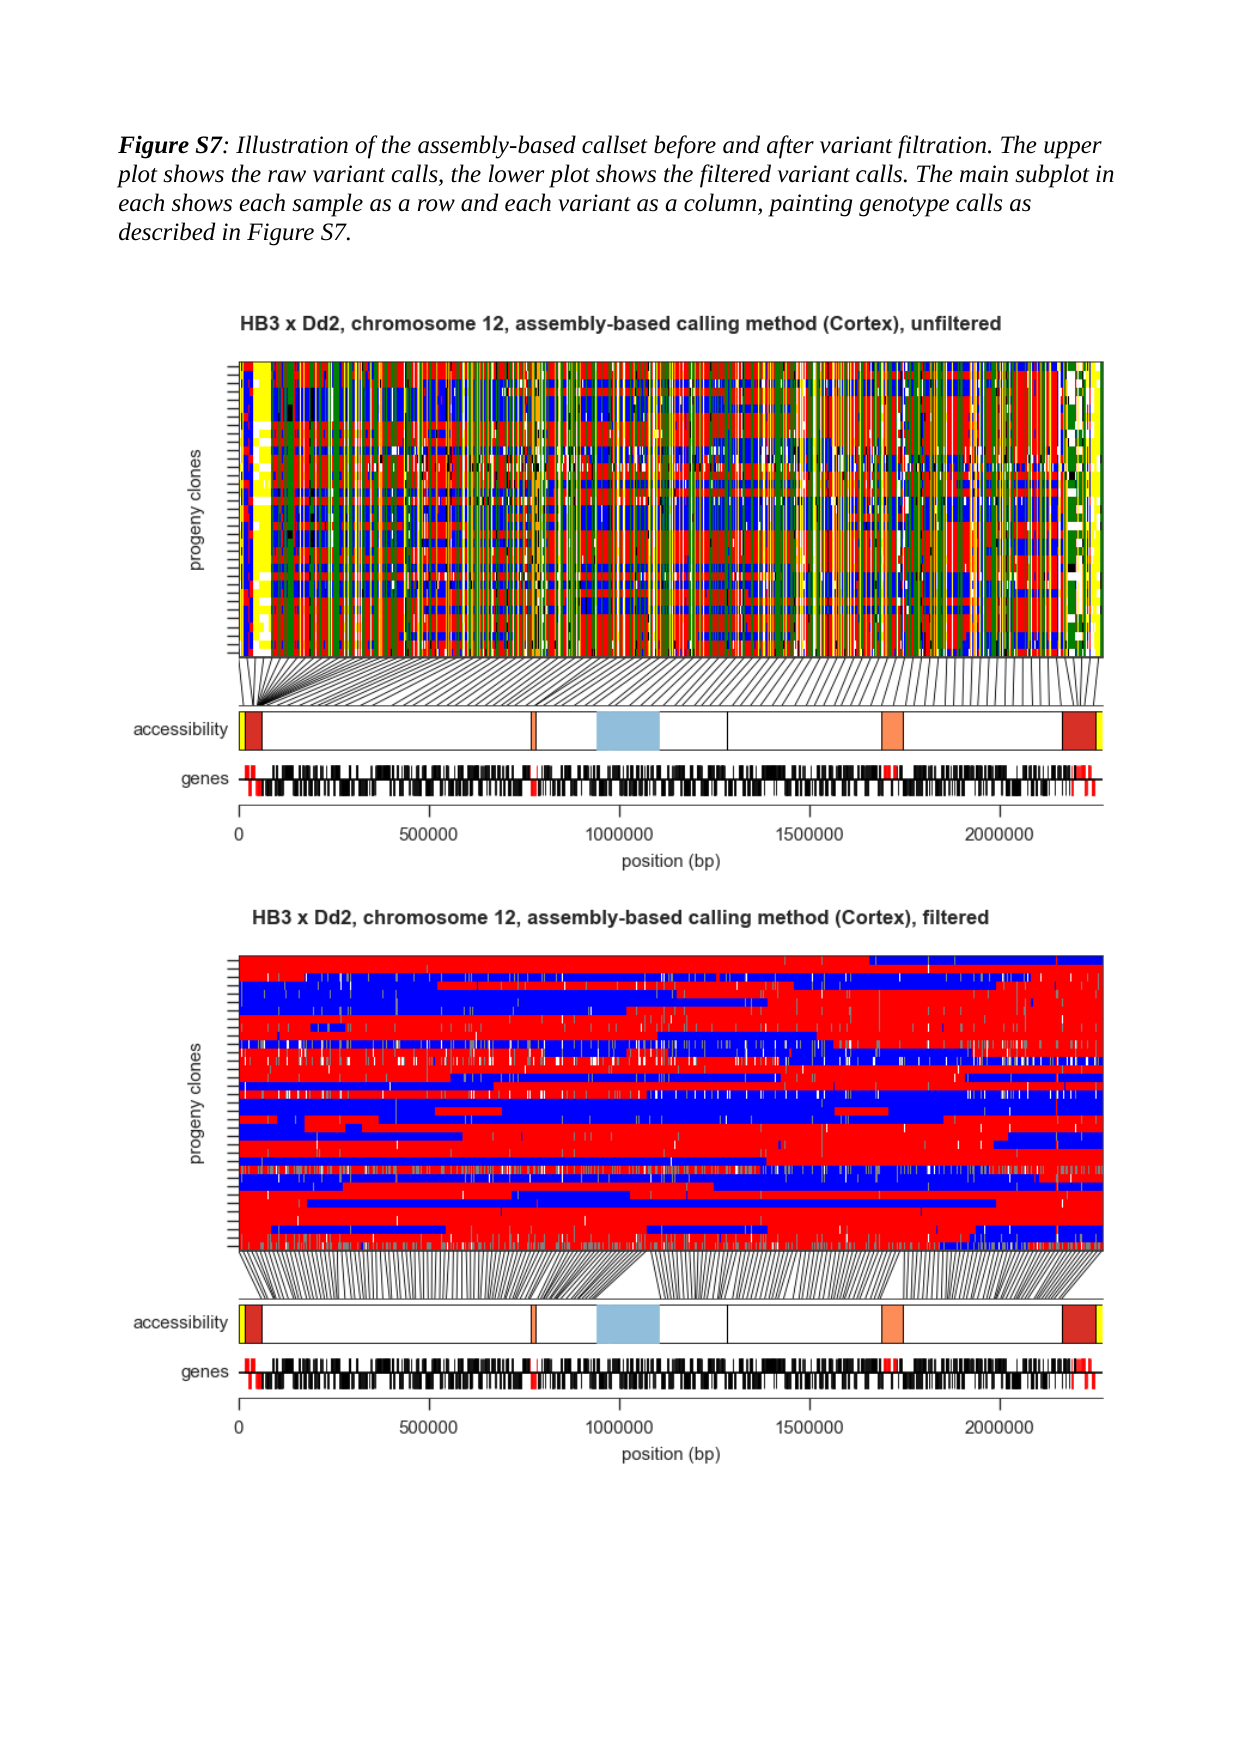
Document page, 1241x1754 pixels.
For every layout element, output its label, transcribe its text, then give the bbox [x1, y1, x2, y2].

text Figure S7: Illustration of the assembly-based callset before and after variant filtration. The upper plot shows the raw variant calls, the lower plot shows the filtered variant calls. The main subplot in each shows each sample as a row and each variant as a column, painting genotype calls as described in Figure S7. [118, 131, 1122, 246]
picture [118, 304, 1123, 879]
picture [118, 898, 1123, 1472]
